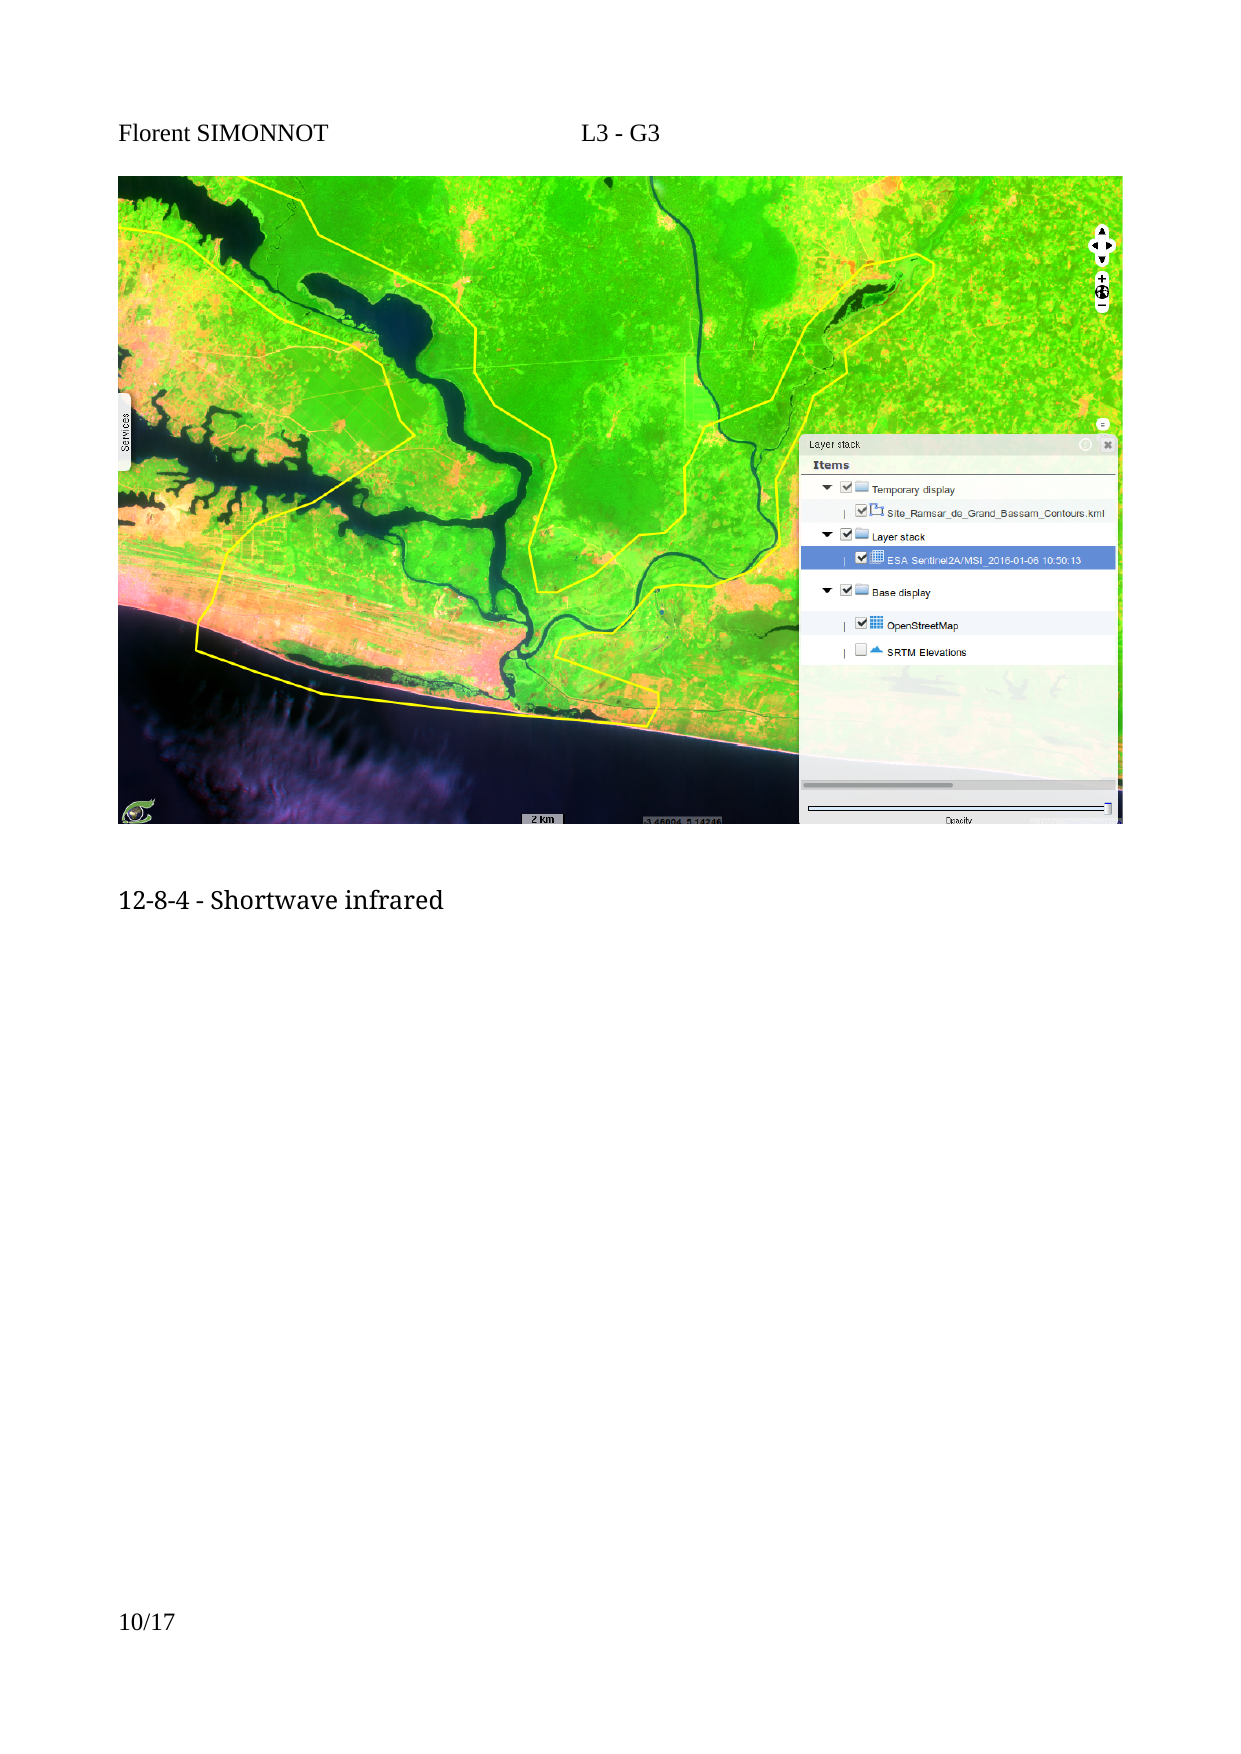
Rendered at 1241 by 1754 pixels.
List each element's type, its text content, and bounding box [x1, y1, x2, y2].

text 12-8-4 - Shortwave infrared [118, 882, 1123, 916]
picture [118, 176, 1123, 824]
